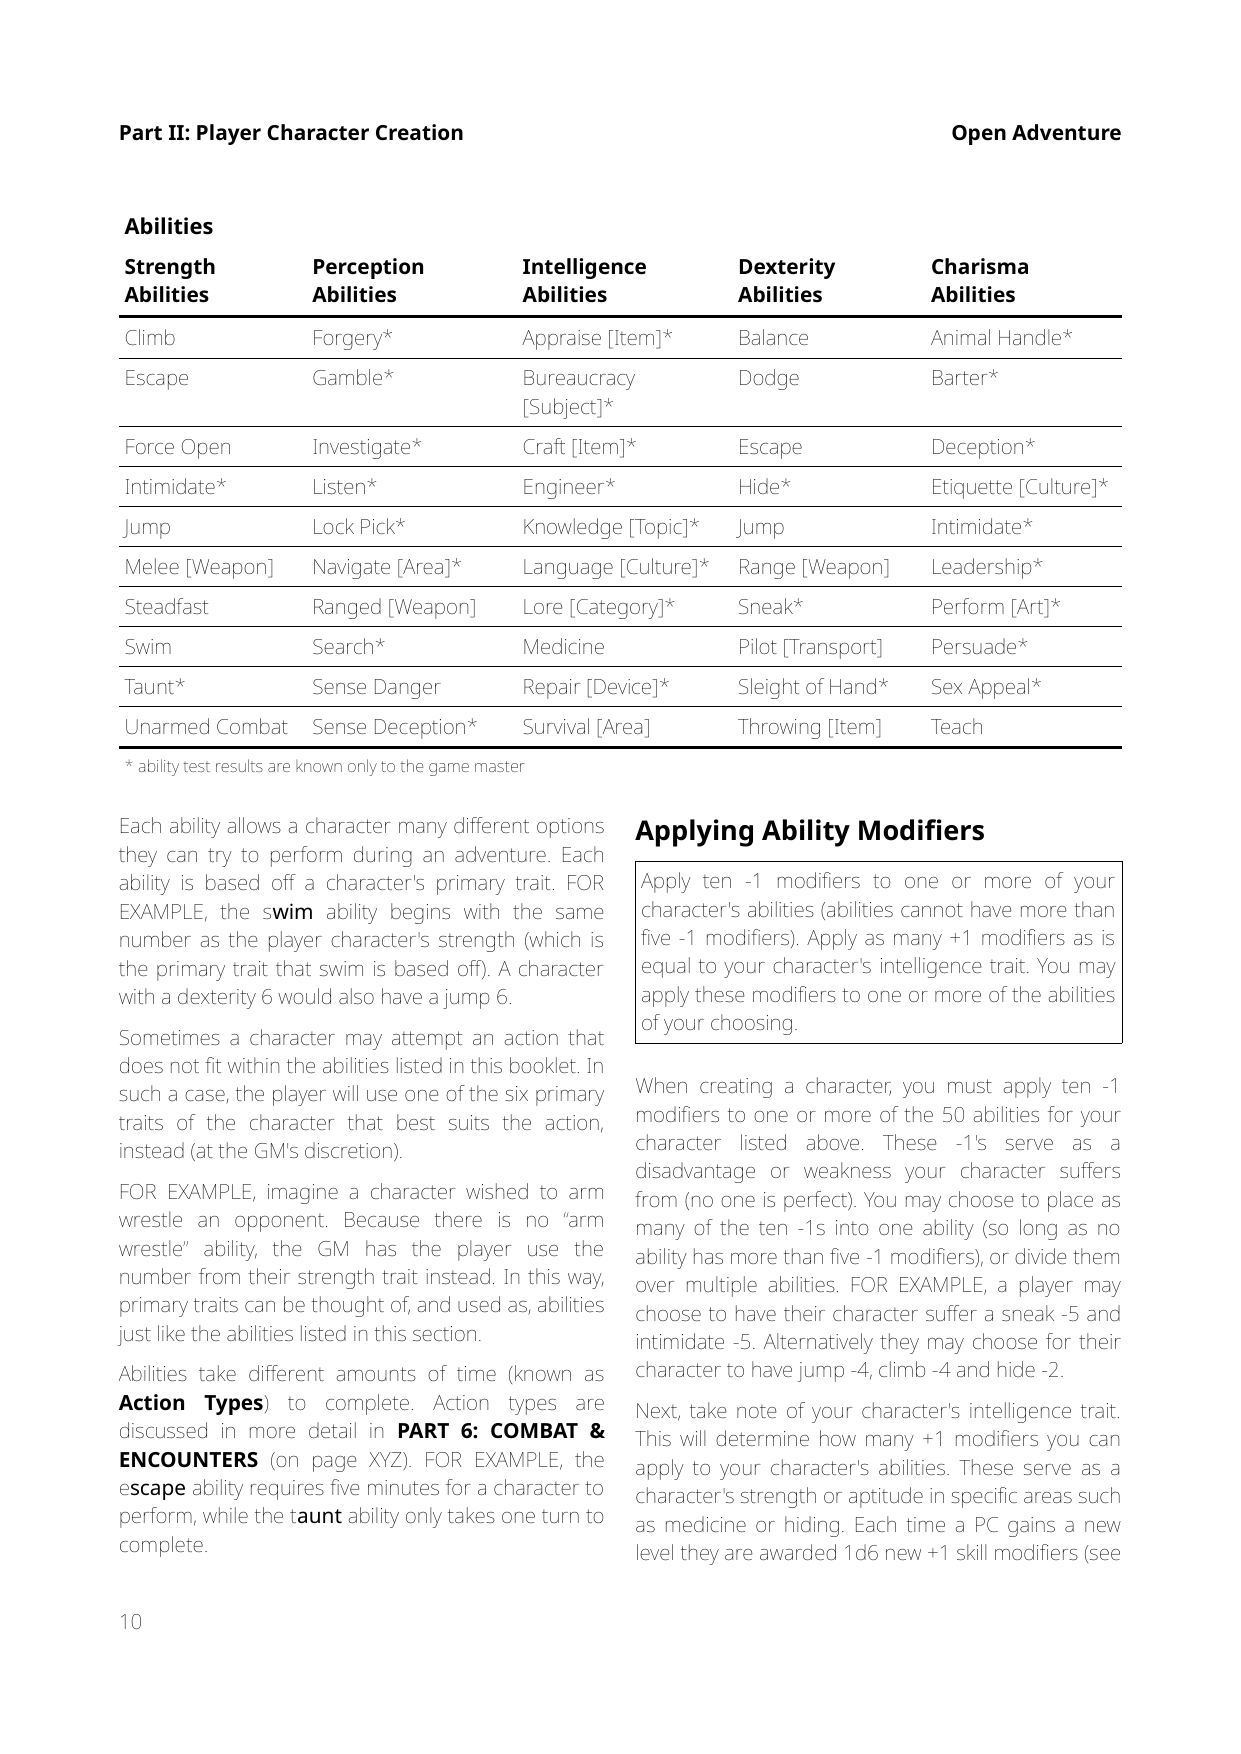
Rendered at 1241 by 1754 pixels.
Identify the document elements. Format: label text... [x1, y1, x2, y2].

table_cell Lock Pick* [306, 507, 517, 546]
table_cell Jump [119, 507, 306, 546]
table_cell Taunt* [119, 667, 306, 706]
table_cell Jump [732, 507, 925, 546]
table_cell Teach [925, 707, 1122, 746]
table_cell Perception Abilities [306, 246, 517, 314]
table_cell Escape [119, 359, 306, 426]
table_cell Gamble* [306, 359, 517, 426]
table_cell Intimidate* [119, 467, 306, 506]
table_cell Steadfast [119, 587, 306, 626]
table_cell Ranged [Weapon] [306, 587, 517, 626]
table_header Abilities [119, 205, 1122, 246]
table_cell Range [Weapon] [732, 547, 925, 586]
table_cell Sense Danger [306, 667, 517, 706]
text Each ability allows a character many different options they can try to perform during an adventure. Each ability is based off a character's primary trait. FOR EXAMPLE, the swim ability begins with the same number as the player character's strength (which is the primary trait that swim is based off). A character with a dexterity 6 would also have a jump 6. [118, 812, 605, 1011]
table_cell Knowledge [Topic]* [517, 507, 732, 546]
table_cell Dodge [732, 359, 925, 426]
table_cell Hide* [732, 467, 925, 506]
table_cell Throwing [Item] [732, 707, 925, 746]
table_cell Sneak* [732, 587, 925, 626]
table_cell Balance [732, 318, 925, 357]
table_cell Strength Abilities [119, 246, 306, 314]
table_cell Pilot [Transport] [732, 627, 925, 666]
table_cell Forgery* [306, 318, 517, 357]
table_cell Listen* [306, 467, 517, 506]
table_cell Bureaucracy [Subject]* [517, 359, 732, 426]
table_cell Engineer* [517, 467, 732, 506]
text Abilities take different amounts of time (known as Action Types) to complete. Action types are discussed in more detail in PART 6: COMBAT & ENCOUNTERS (on page XYZ). FOR EXAMPLE, the escape ability requires five minutes for a character to perform, while the taunt ability only takes one turn to complete. [118, 1359, 605, 1558]
table_cell Sex Appeal* [925, 667, 1122, 706]
table_cell Leadership* [925, 547, 1122, 586]
table_cell Barter* [925, 359, 1122, 426]
table_cell Perform [Art]* [925, 587, 1122, 626]
table_cell Charisma Abilities [925, 246, 1122, 314]
table_cell Medicine [517, 627, 732, 666]
text FOR EXAMPLE, imagine a character wished to arm wrestle an opponent. Because there is no “arm wrestle” ability, the GM has the player use the number from their strength trait instead. In this way, primary traits can be thought of, and used as, abilities just like the abilities listed in this section. [118, 1177, 605, 1347]
table_cell Navigate [Area]* [306, 547, 517, 586]
table_cell Sleight of Hand* [732, 667, 925, 706]
table_cell Repair [Device]* [517, 667, 732, 706]
table_cell Craft [Item]* [517, 427, 732, 466]
table_cell Unarmed Combat [119, 707, 306, 746]
table_cell Language [Culture]* [517, 547, 732, 586]
table_cell Sense Deception* [306, 707, 517, 746]
table_cell Survival [Area] [517, 707, 732, 746]
table_cell * ability test results are known only to the game master [119, 749, 1122, 783]
table_header Apply ten -1 modifiers to one or more of your character's abilities (abilities cannot have more than five -1 modifiers). Apply as many +1 modifiers as is equal to your character's intelligence trait. You may apply these modifiers to one or more of the abilities of your choosing. [636, 862, 1122, 1043]
text Sometimes a character may attempt an action that does not fit within the abilities listed in this booklet. In such a case, the player will use one of the six primary traits of the character that best suits the action, instead (at the GM's discretion). [118, 1023, 605, 1165]
text Next, take note of your character's intelligence trait. This will determine how many +1 modifiers you can apply to your character's abilities. These serve as a character's strength or aptitude in specific areas such as medicine or hiding. Each time a PC gains a new level they are awarded 1d6 new +1 skill modifiers (see [635, 1396, 1122, 1567]
table_cell Deception* [925, 427, 1122, 466]
table_cell Animal Handle* [925, 318, 1122, 357]
text When creating a character, you must apply ten -1 modifiers to one or more of the 50 abilities for your character listed above. These -1's serve as a disadvantage or weakness your character suffers from (no one is perfect). You may choose to place as many of the ten -1s into one ability (so long as no ability has more than five -1 modifiers), or divide them over multiple abilities. FOR EXAMPLE, a player may choose to have their character suffer a sneak -5 and intimidate -5. Alternatively they may choose for their character to have jump -4, climb -4 and hide -2. [635, 1044, 1122, 1384]
table_cell Dexterity Abilities [732, 246, 925, 314]
table_cell Swim [119, 627, 306, 666]
table_cell Force Open [119, 427, 306, 466]
table_cell Climb [119, 318, 306, 357]
table_cell Investigate* [306, 427, 517, 466]
table_cell Escape [732, 427, 925, 466]
text Applying Ability Modifiers [635, 812, 1122, 848]
table_cell Melee [Weapon] [119, 547, 306, 586]
table_cell Intelligence Abilities [517, 246, 732, 314]
table_cell Etiquette [Culture]* [925, 467, 1122, 506]
table_cell Appraise [Item]* [517, 318, 732, 357]
table_cell Intimidate* [925, 507, 1122, 546]
table_cell Lore [Category]* [517, 587, 732, 626]
table_cell Search* [306, 627, 517, 666]
table_cell Persuade* [925, 627, 1122, 666]
